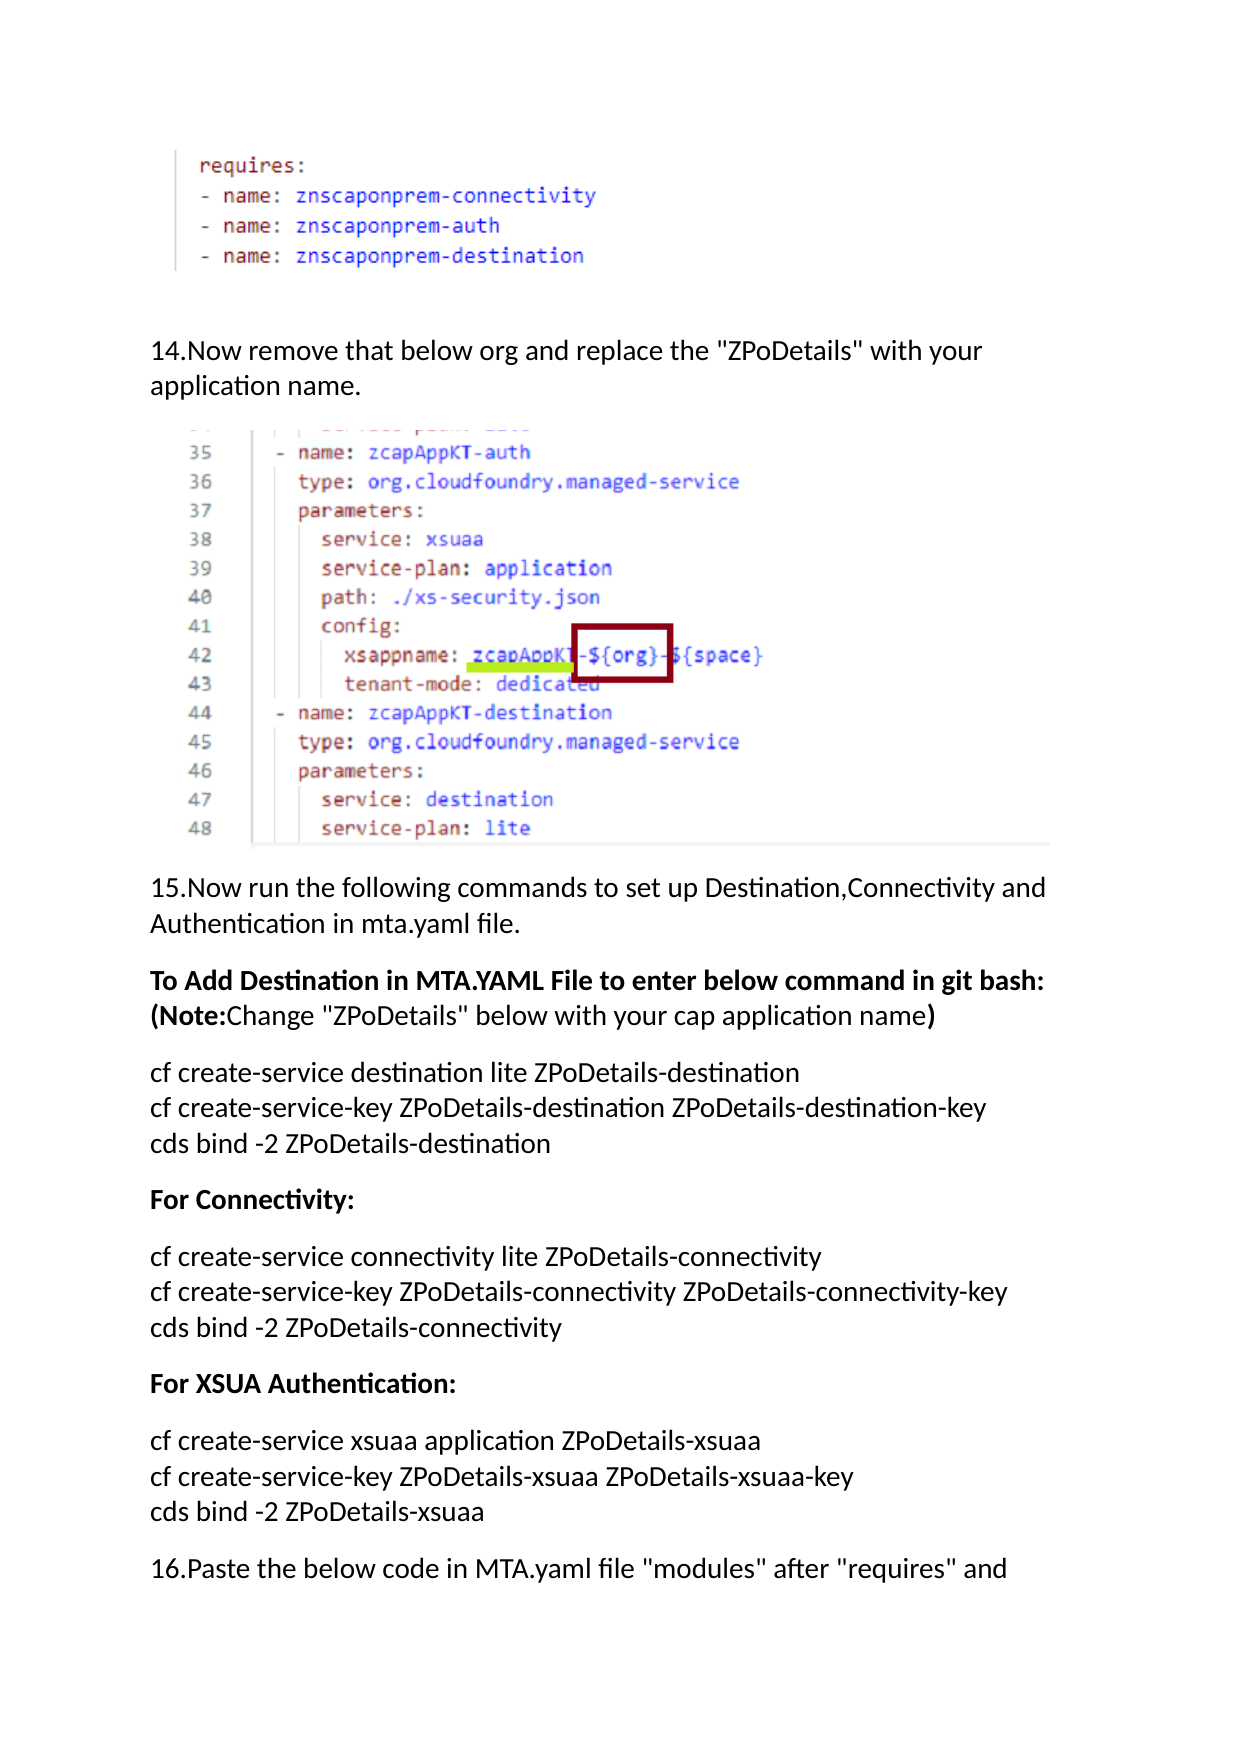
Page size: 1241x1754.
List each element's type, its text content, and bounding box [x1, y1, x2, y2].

text For Connectivity: [150, 1181, 1090, 1217]
text For XSUA Authentication: [150, 1366, 1090, 1401]
text 16.Paste the below code in MTA.yaml file "modules" after "requires" and [150, 1550, 1090, 1585]
text cf create-service xsuaa application ZPoDetails-xsuaa cf create-service-key ZPoDetails-xsuaa ZPoDetails-xsuaa-key cds bind -2 ZPoDetails-xsuaa [150, 1422, 1090, 1529]
text To Add Destination in MTA.YAML File to enter below command in git bash:(Note:Change "ZPoDetails" below with your cap application name) [150, 962, 1090, 1033]
text 14.Now remove that below org and replace the "ZPoDetails" with your application name. [150, 332, 1090, 403]
text cf create-service connectivity lite ZPoDetails-connectivity cf create-service-key ZPoDetails-connectivity ZPoDetails-connectivity-key cds bind -2 ZPoDetails-connectivity [150, 1238, 1090, 1345]
text cf create-service destination lite ZPoDetails-destination cf create-service-key ZPoDetails-destination ZPoDetails-destination-key cds bind -2 ZPoDetails-destination [150, 1054, 1090, 1161]
text 15.Now run the following commands to set up Destination,Connectivity and Authentication in mta.yaml file. [150, 869, 1090, 941]
